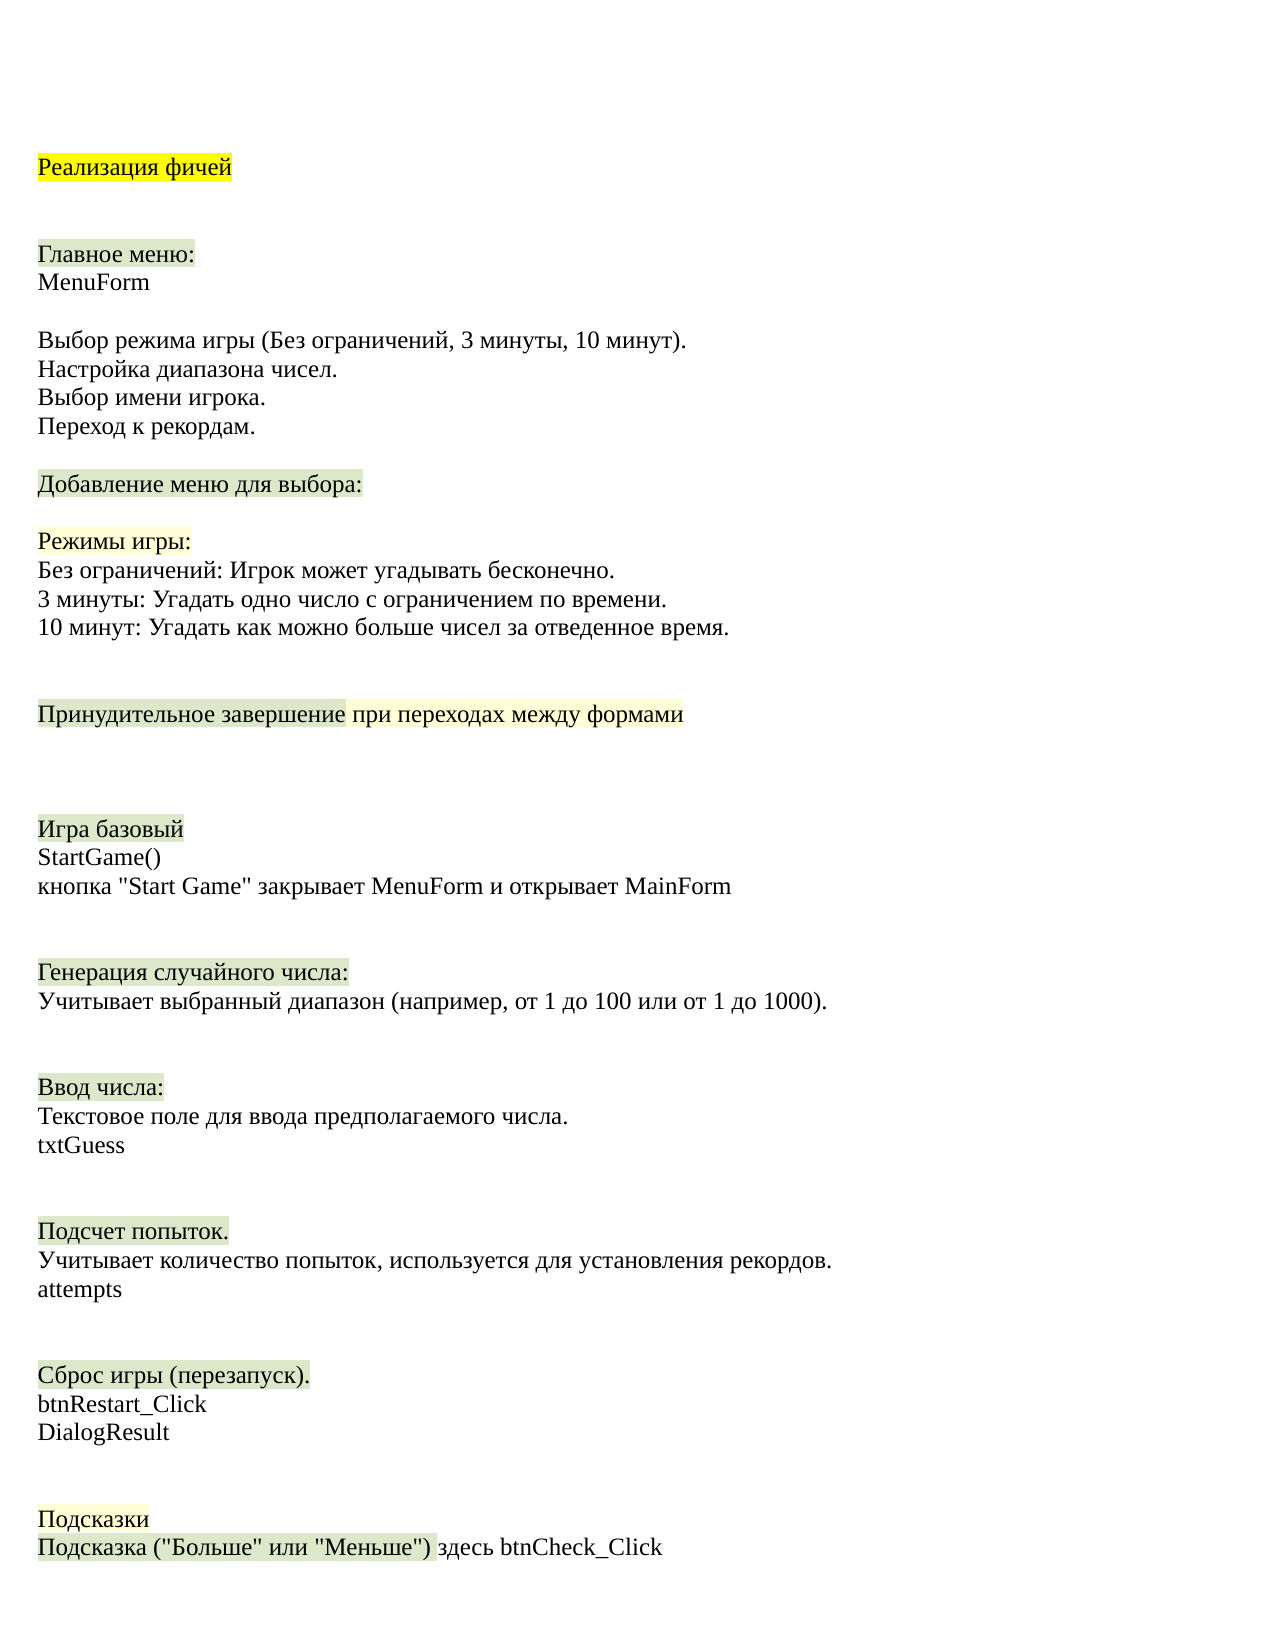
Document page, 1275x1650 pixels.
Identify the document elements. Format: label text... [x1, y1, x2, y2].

text Подсказка ("Больше" или "Меньше") здесь btnCheck_Click [37, 1532, 1237, 1590]
text кнопка "Start Game" закрывает MenuForm и открывает MainForm [37, 871, 1237, 900]
text Подсказки [37, 1504, 1237, 1532]
text Ввод числа: Текстовое поле для ввода предполагаемого числа. txtGuess [37, 1072, 1237, 1159]
text Игра базовый [37, 814, 1237, 842]
text Подсчет попыток. Учитывает количество попыток, используется для установления рекордов. attempts [37, 1216, 1237, 1302]
text StartGame() [37, 842, 1237, 871]
text DialogResult [37, 1417, 1237, 1446]
text Добавление меню для выбора: [37, 469, 1237, 526]
text Выбор режима игры (Без ограничений, 3 минуты, 10 минут). Настройка диапазона чисел. Выбор имени игрока. Переход к рекордам. [37, 296, 1237, 469]
text Реализация фичей [37, 152, 1237, 181]
text Принудительное завершение при переходах между формами [37, 699, 1237, 727]
text Главное меню: MenuForm [37, 239, 1237, 296]
text Режимы игры: Без ограничений: Игрок может угадывать бесконечно. 3 минуты: Угадать одно число с ограничением по времени. 10 минут: Угадать как можно больше чисел за отведенное время. [37, 526, 1237, 641]
text Генерация случайного числа: Учитывает выбранный диапазон (например, от 1 до 100 или от 1 до 1000). [37, 957, 1237, 1044]
text Сброс игры (перезапуск). btnRestart_Click [37, 1360, 1237, 1417]
